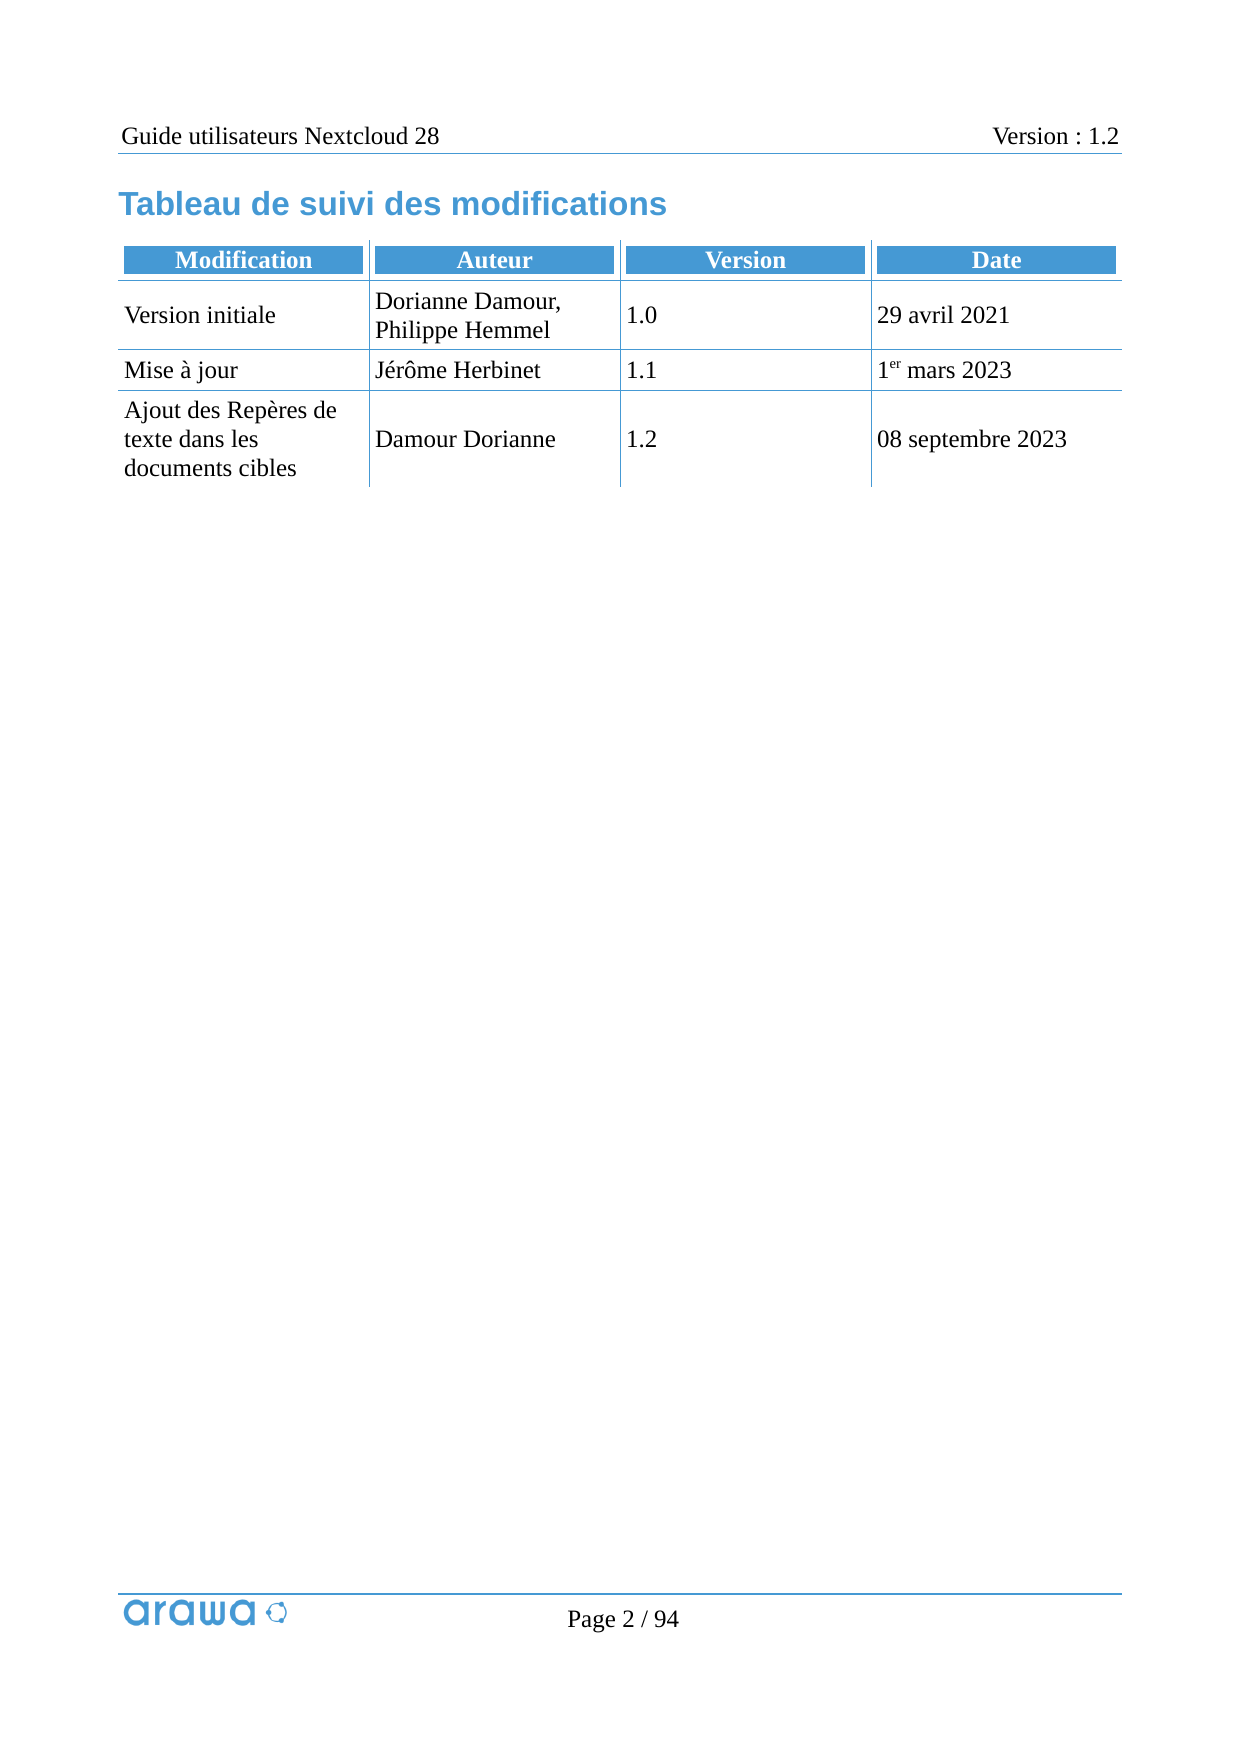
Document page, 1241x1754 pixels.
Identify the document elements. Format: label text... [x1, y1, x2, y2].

table_header Version [621, 240, 871, 280]
table_cell 1er mars 2023 [872, 350, 1122, 389]
picture [121, 1597, 290, 1628]
table_cell Mise à jour [118, 350, 369, 389]
table_header Auteur [370, 240, 620, 280]
table_cell Damour Dorianne [370, 391, 620, 487]
table_header Date [872, 240, 1122, 280]
table_cell 1.2 [621, 391, 871, 487]
table_cell 1.0 [621, 281, 871, 349]
table_cell Dorianne Damour, Philippe Hemmel [370, 281, 620, 349]
table_cell 29 avril 2021 [872, 281, 1122, 349]
table_cell Jérôme Herbinet [370, 350, 620, 389]
table_header Modification [118, 240, 369, 280]
table_cell Version initiale [118, 281, 369, 349]
subtitle Tableau de suivi des modifications [118, 184, 1122, 222]
table_cell 1.1 [621, 350, 871, 389]
table_cell 08 septembre 2023 [872, 391, 1122, 487]
table_cell Ajout des Repères de texte dans les documents cibles [118, 391, 369, 487]
